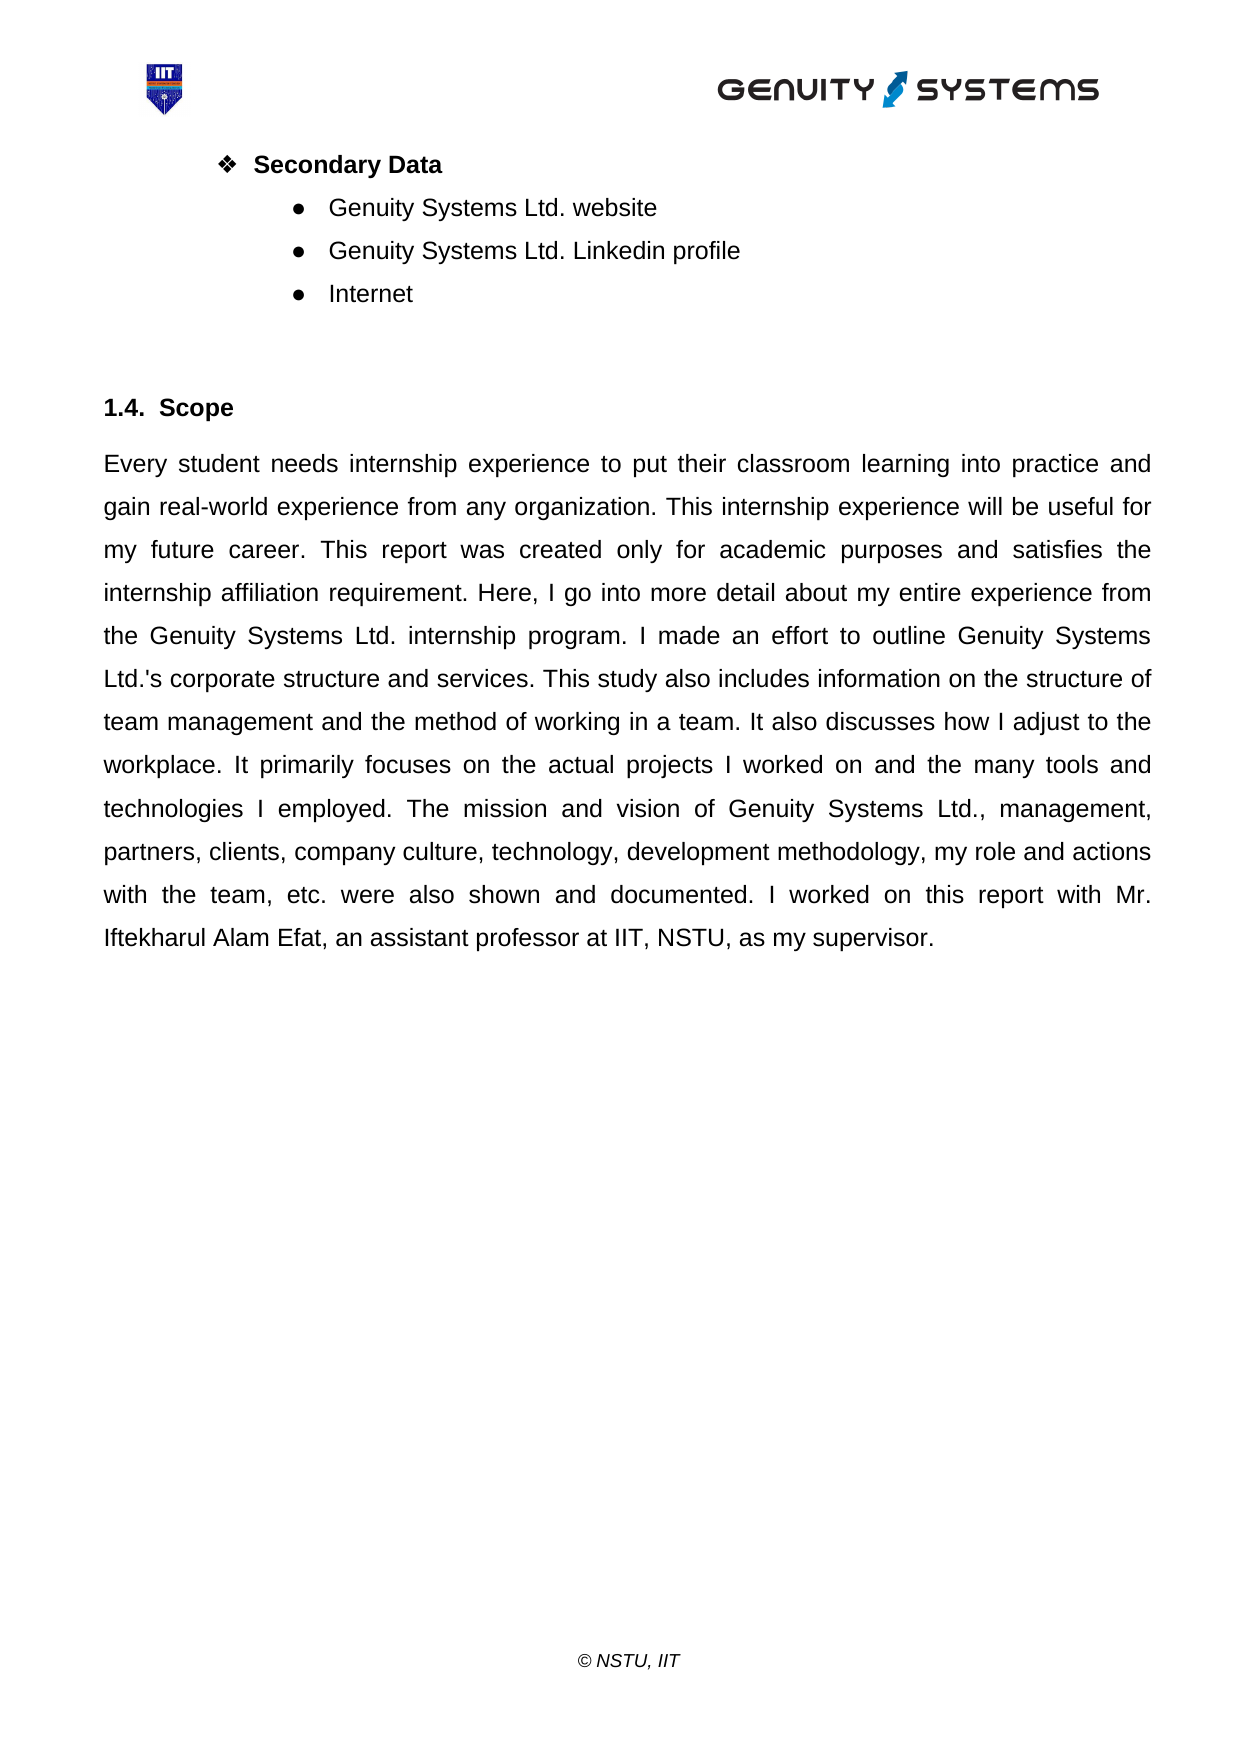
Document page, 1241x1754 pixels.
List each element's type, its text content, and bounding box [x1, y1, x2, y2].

text Every student needs internship experience to put their classroom learning into practice and gain real-world experience from any organization. This internship experience will be useful for my future career. This report was created only for academic purposes and satisfies the internship affiliation requirement. Here, I go into more detail about my entire experience from the Genuity Systems Ltd. internship program. I made an effort to outline Genuity Systems Ltd.'s corporate structure and services. This study also includes information on the structure of team management and the method of working in a team. It also discusses how I adjust to the workplace. It primarily focuses on the actual projects I worked on and the many tools and technologies I employed. The mission and vision of Genuity Systems Ltd., management, partners, clients, company culture, technology, development methodology, my role and actions with the team, etc. were also shown and documented. I worked on this report with Mr. Iftekharul Alam Efat, an assistant professor at IIT, NSTU, as my supervisor. [103, 449, 1153, 952]
list Secondary Data [216, 150, 1153, 179]
picture [137, 62, 192, 117]
list Genuity Systems Ltd. website [291, 193, 1153, 222]
subtitle 1.4. Scope [103, 393, 1153, 422]
list Genuity Systems Ltd. Linkedin profile [291, 236, 1153, 265]
picture [714, 70, 1101, 108]
list Internet [291, 279, 1153, 308]
